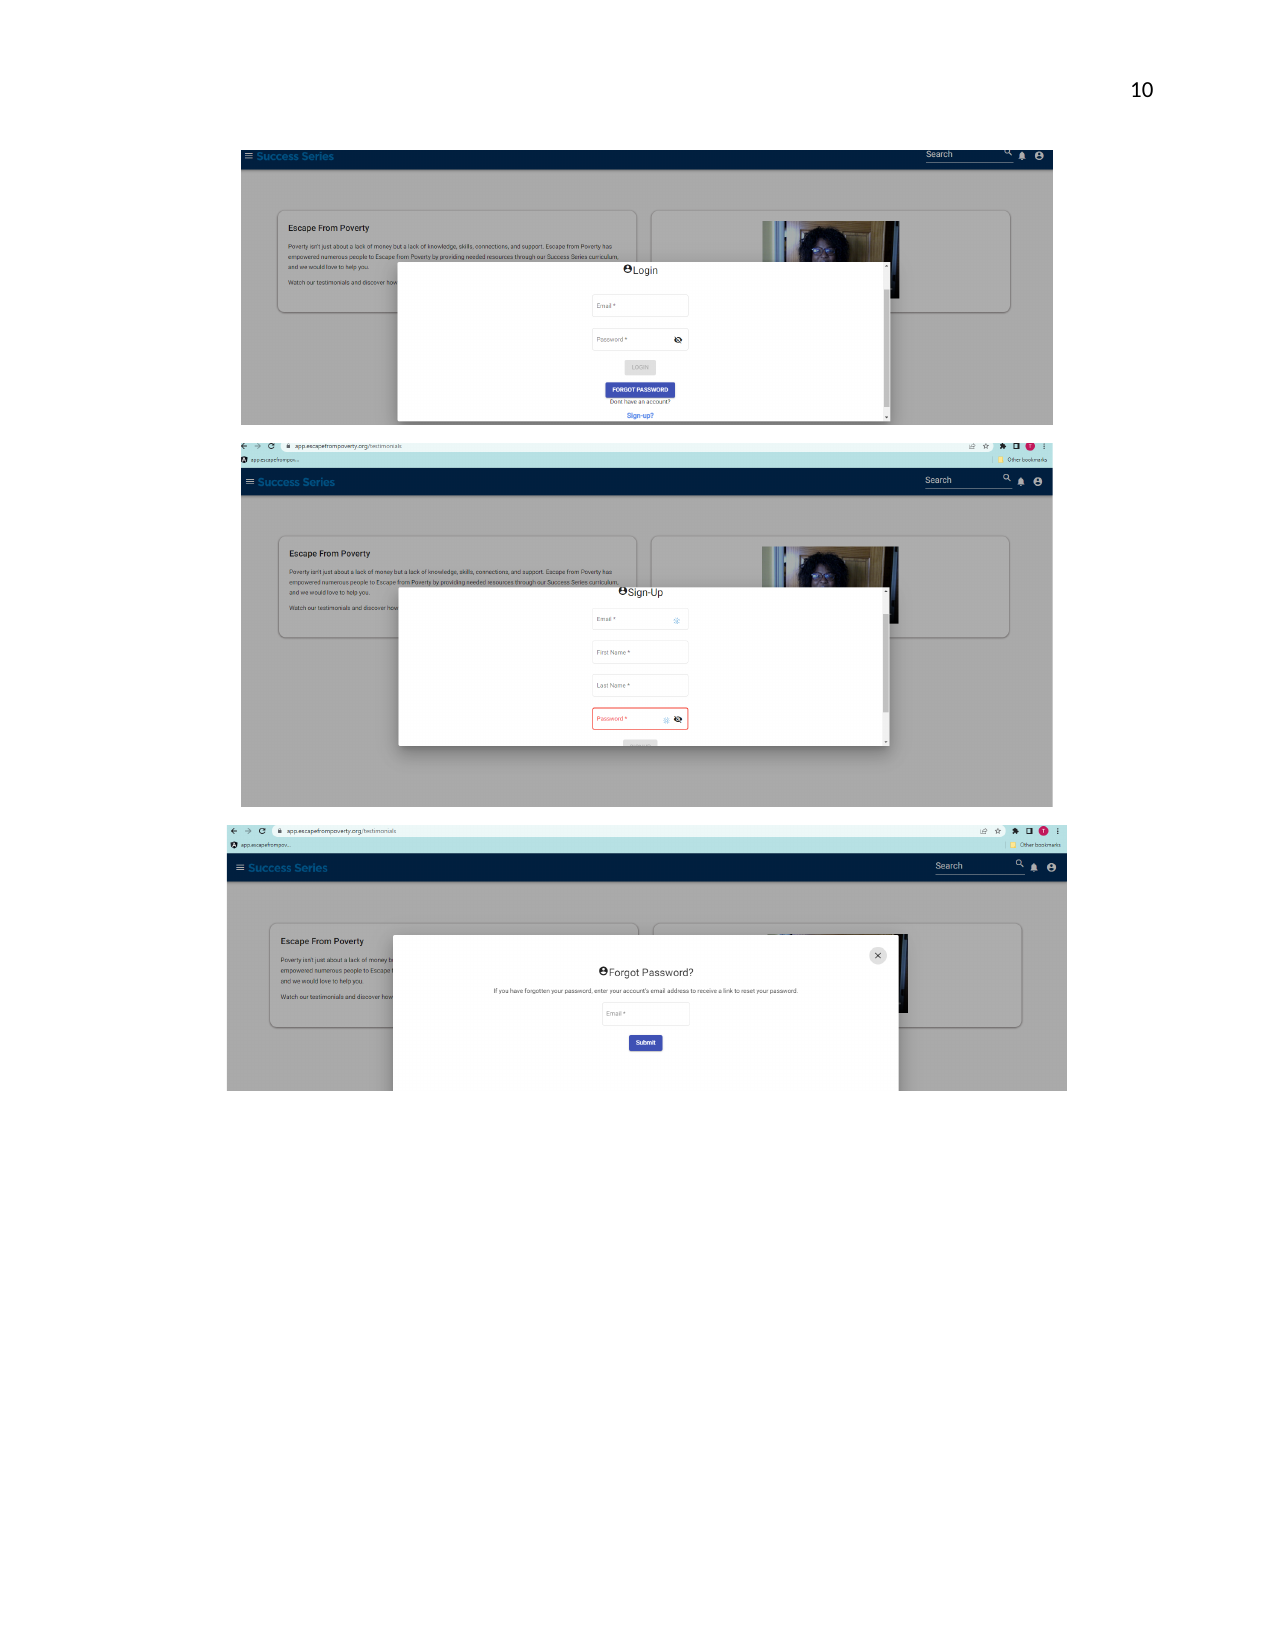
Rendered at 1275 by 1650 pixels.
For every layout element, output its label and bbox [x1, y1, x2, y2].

picture [226, 825, 1067, 1091]
picture [241, 150, 1053, 425]
picture [241, 443, 1053, 807]
